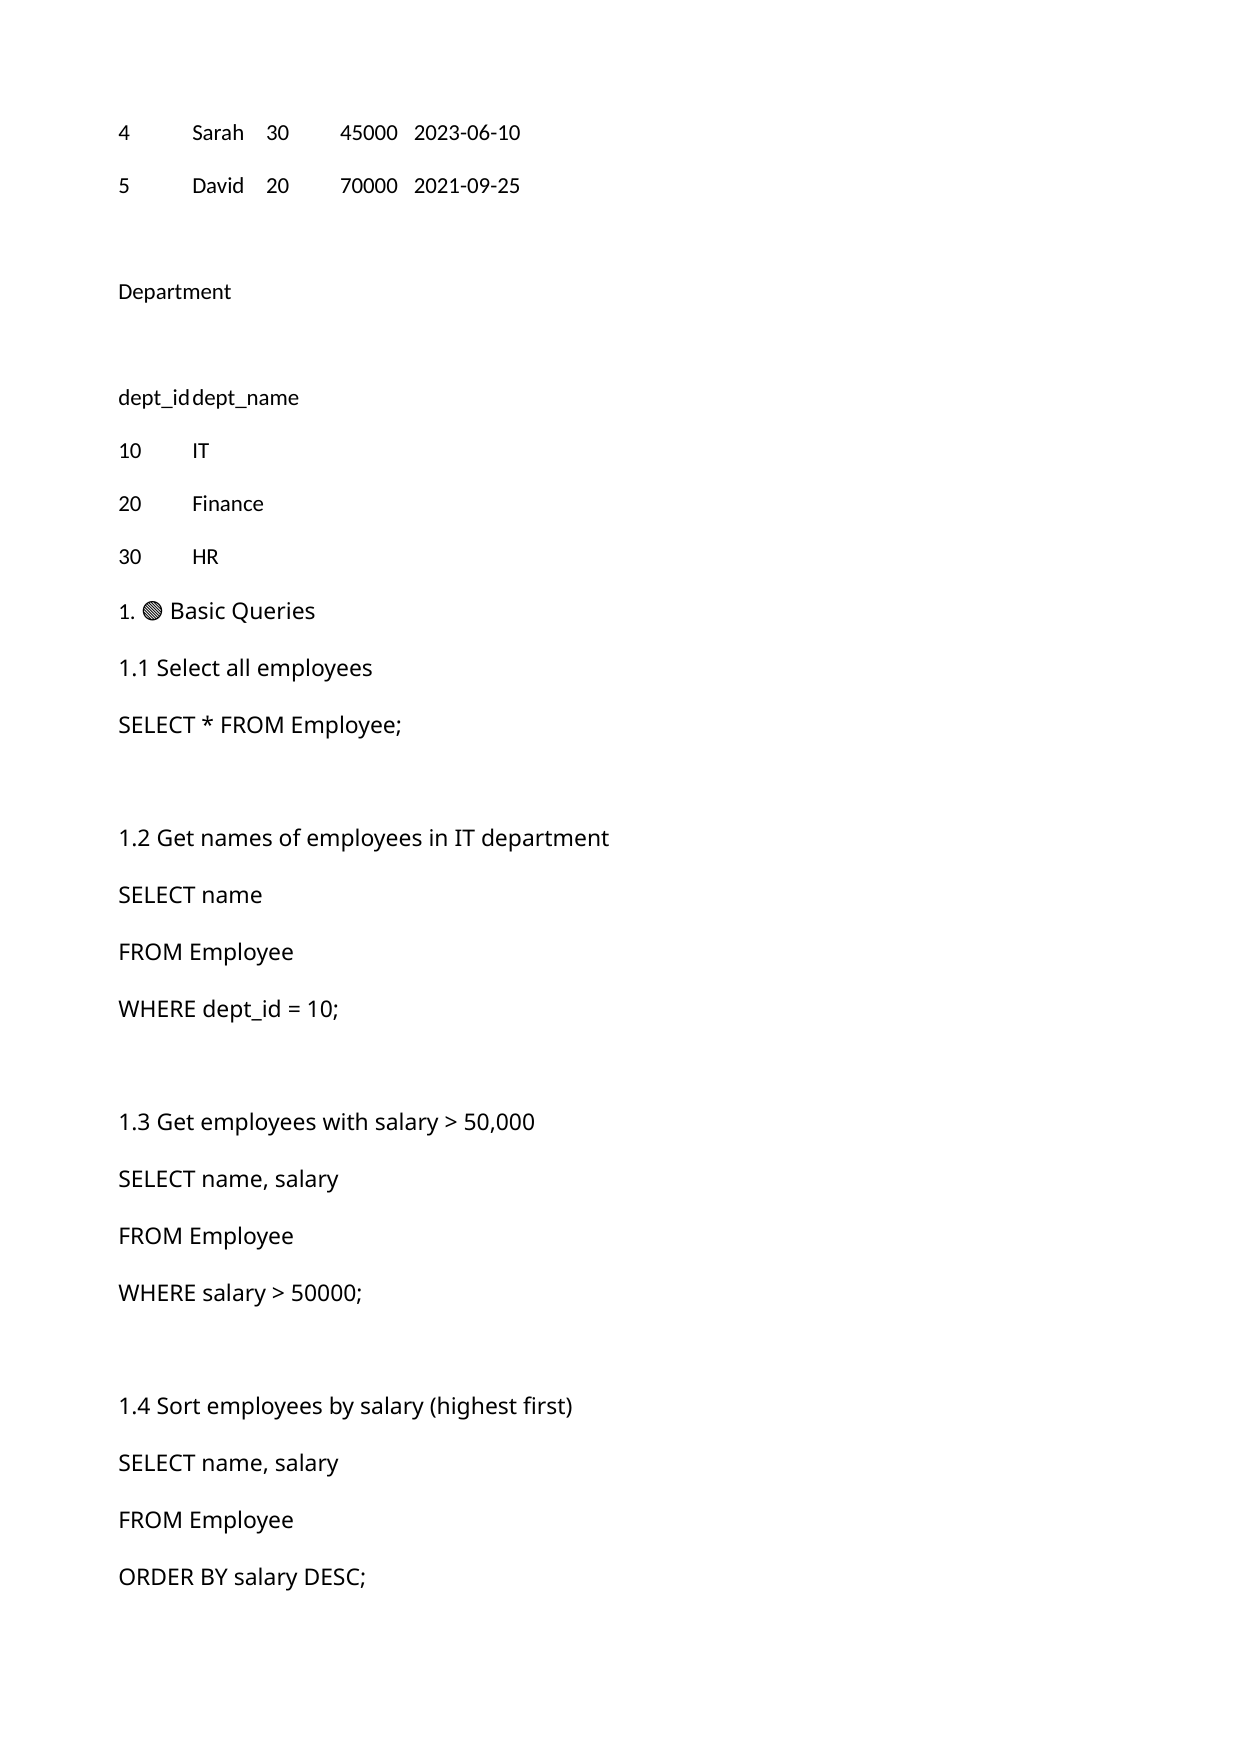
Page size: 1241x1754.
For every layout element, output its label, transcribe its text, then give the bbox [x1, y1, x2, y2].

text 1.2 Get names of employees in IT department [118, 822, 1122, 854]
text FROM Employee [118, 1220, 1122, 1251]
text 1.1 Select all employees [118, 652, 1122, 683]
text 30 HR [118, 542, 1122, 570]
text 5 David 20 70000 2021-09-25 [118, 171, 1122, 199]
text 10 IT [118, 436, 1122, 464]
text SELECT * FROM Employee; [118, 709, 1122, 740]
text 1.4 Sort employees by salary (highest first) [118, 1390, 1122, 1421]
text 1.3 Get employees with salary > 50,000 [118, 1106, 1122, 1137]
text 1. 🟢 Basic Queries [118, 595, 1122, 627]
text FROM Employee [118, 936, 1122, 967]
text 20 Finance [118, 489, 1122, 517]
text SELECT name [118, 879, 1122, 910]
text FROM Employee [118, 1504, 1122, 1535]
text SELECT name, salary [118, 1163, 1122, 1194]
text WHERE dept_id = 10; [118, 993, 1122, 1024]
text SELECT name, salary [118, 1447, 1122, 1478]
text dept_id dept_name [118, 383, 1122, 411]
text ORDER BY salary DESC; [118, 1560, 1122, 1592]
text Department [118, 277, 1122, 305]
text 4 Sarah 30 45000 2023-06-10 [118, 118, 1122, 146]
text WHERE salary > 50000; [118, 1277, 1122, 1308]
